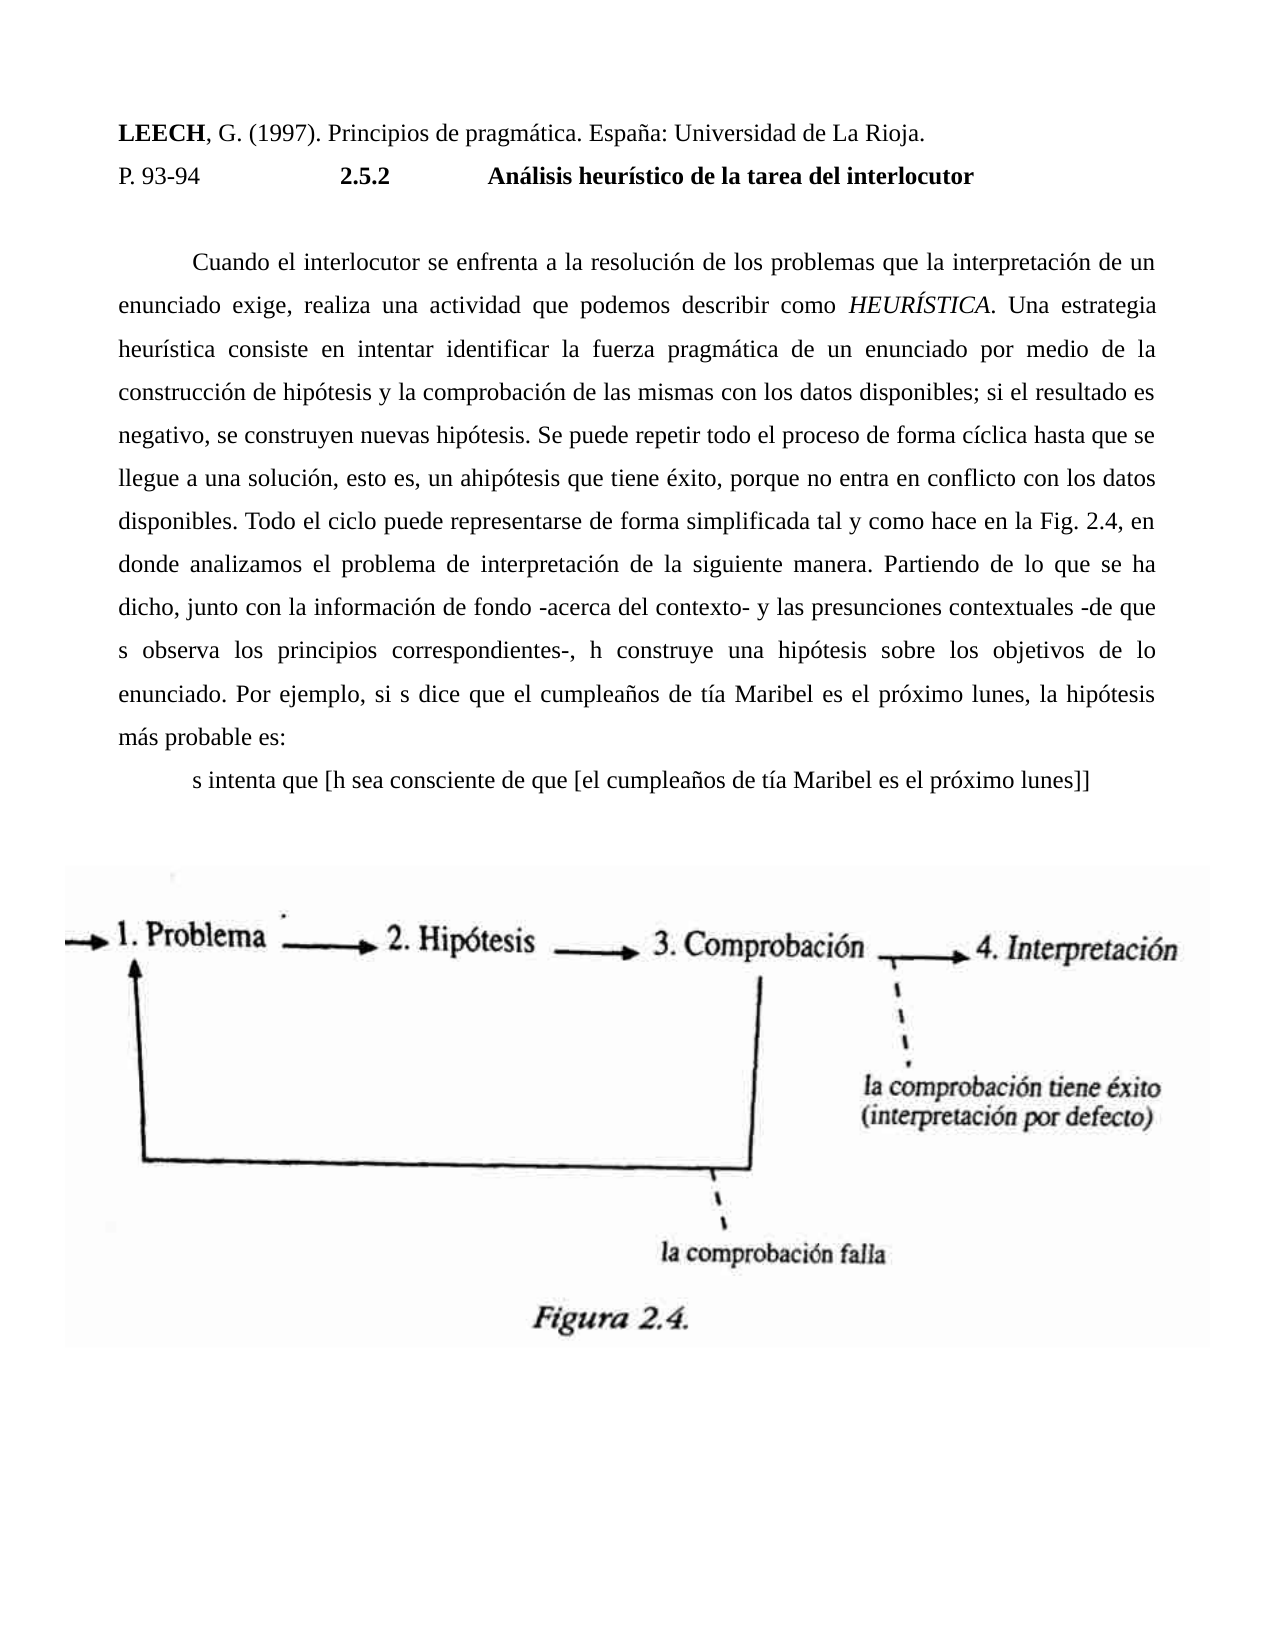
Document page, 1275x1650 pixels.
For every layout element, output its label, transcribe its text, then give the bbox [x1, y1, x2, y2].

picture [65, 851, 1210, 1349]
text s intenta que [h sea consciente de que [el cumpleaños de tía Maribel es el próximo lunes]] [118, 765, 1157, 794]
text Cuando el interlocutor se enfrenta a la resolución de los problemas que la interpretación de un enunciado exige, realiza una actividad que podemos describir como HEURÍSTICA. Una estrategia heurística consiste en intentar identificar la fuerza pragmática de un enunciado por medio de la construcción de hipótesis y la comprobación de las mismas con los datos disponibles; si el resultado es negativo, se construyen nuevas hipótesis. Se puede repetir todo el proceso de forma cíclica hasta que se llegue a una solución, esto es, un ahipótesis que tiene éxito, porque no entra en conflicto con los datos disponibles. Todo el ciclo puede representarse de forma simplificada tal y como hace en la Fig. 2.4, en donde analizamos el problema de interpretación de la siguiente manera. Partiendo de lo que se ha dicho, junto con la información de fondo -acerca del contexto- y las presunciones contextuales -de que s observa los principios correspondientes-, h construye una hipótesis sobre los objetivos de lo enunciado. Por ejemplo, si s dice que el cumpleaños de tía Maribel es el próximo lunes, la hipótesis más probable es: [118, 247, 1157, 751]
text P. 93-94 2.5.2 Análisis heurístico de la tarea del interlocutor [118, 161, 1157, 190]
text LEECH, G. (1997). Principios de pragmática. España: Universidad de La Rioja. [118, 118, 1157, 147]
